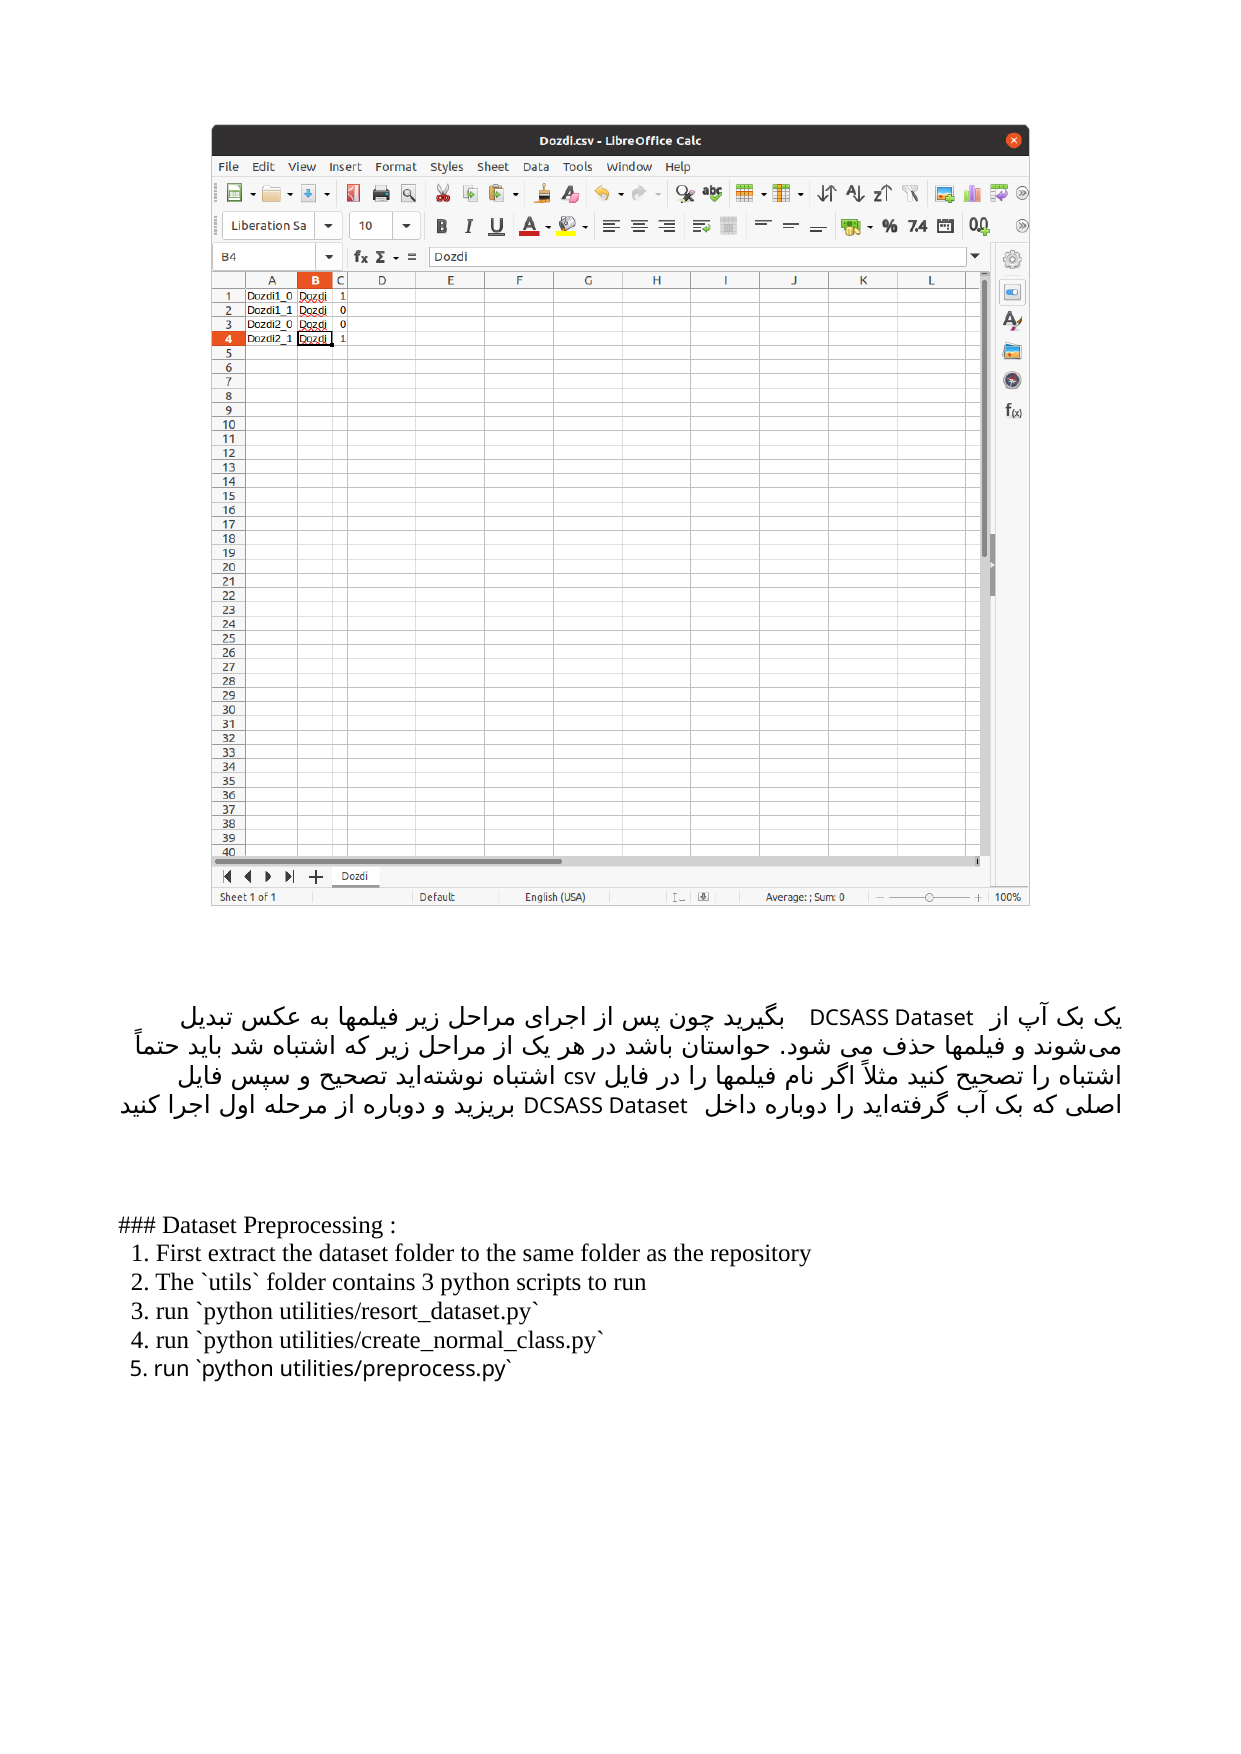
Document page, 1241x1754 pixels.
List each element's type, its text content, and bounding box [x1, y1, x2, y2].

text ### Dataset Preprocessing : [118, 1210, 1122, 1238]
text 1. First extract the dataset folder to the same folder as the repository [118, 1238, 1122, 1267]
picture [203, 118, 1037, 913]
text 3. run `python utilities/resort_dataset.py` [118, 1296, 1122, 1325]
text یک بک آپ از DCSASS Dataset بگیرید چون پس از اجرای مراحل زیر فیلمها به عکس تبدیل می‌شوند و فیلمها حذف می شود. حواستان باشد در هر یک از مراحل زیر که اشتباه شد باید حتماً اشتباه را تصحیح کنید مثلاً اگر نام فیلمها را در فایل csv اشتباه نوشته‌اید تصحیح و سپس فایل اصلی که بک آب گرفته‌اید را دوباره داخل DCSASS Dataset بریزید و دوباره از مرحله اول اجرا کنید [118, 1002, 1122, 1120]
text 4. run `python utilities/create_normal_class.py` [118, 1325, 1122, 1353]
text 2. The `utils` folder contains 3 python scripts to run [118, 1267, 1122, 1296]
text 5. run `python utilities/preprocess.py` [118, 1353, 1122, 1383]
